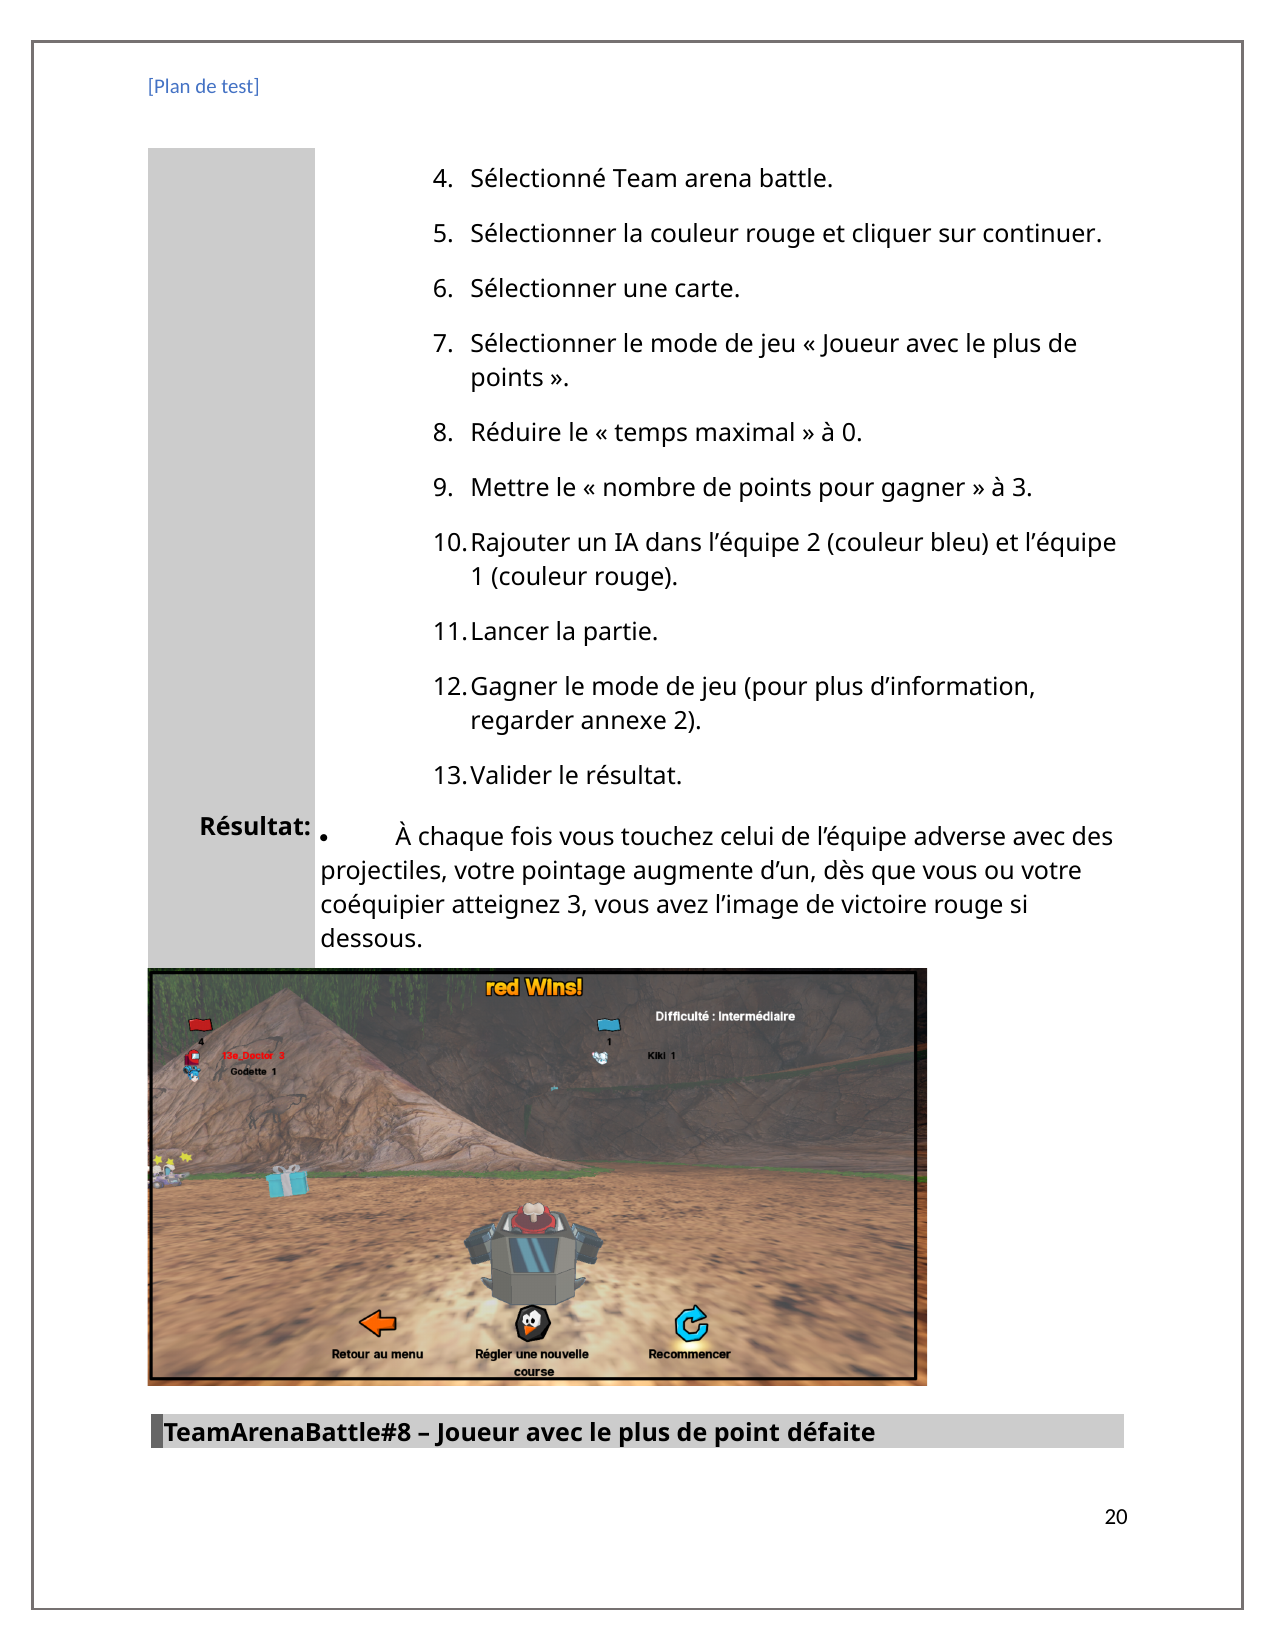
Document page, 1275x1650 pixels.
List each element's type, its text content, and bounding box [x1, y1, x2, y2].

subtitle TeamArenaBattle#8 – Joueur avec le plus de point défaite [163, 1414, 1124, 1448]
table_cell [148, 148, 315, 805]
table_cell Résultat: [148, 805, 315, 968]
table_cell Lancer l’application. Sélectionner Solo. Choisir un kart. Sélectionné Team arena battle. Sélectionner la couleur rouge et cliquer sur continuer. Sélectionner une carte. Sélectionner le mode de jeu « Joueur avec le plus de points ». Réduire le « temps maximal » à 0. Mettre le « nombre de points pour gagner » à 3. Rajouter un IA dans l’équipe 2 (couleur bleu) et l’équipe 1 (couleur rouge). Lancer la partie. Gagner le mode de jeu (pour plus d’information, regarder annexe 2). Valider le résultat. [315, 148, 1127, 805]
table_cell À chaque fois vous touchez celui de l’équipe adverse avec des projectiles, votre pointage augmente d’un, dès que vous ou votre coéquipier atteignez 3, vous avez l’image de victoire rouge si dessous. [315, 805, 1127, 968]
